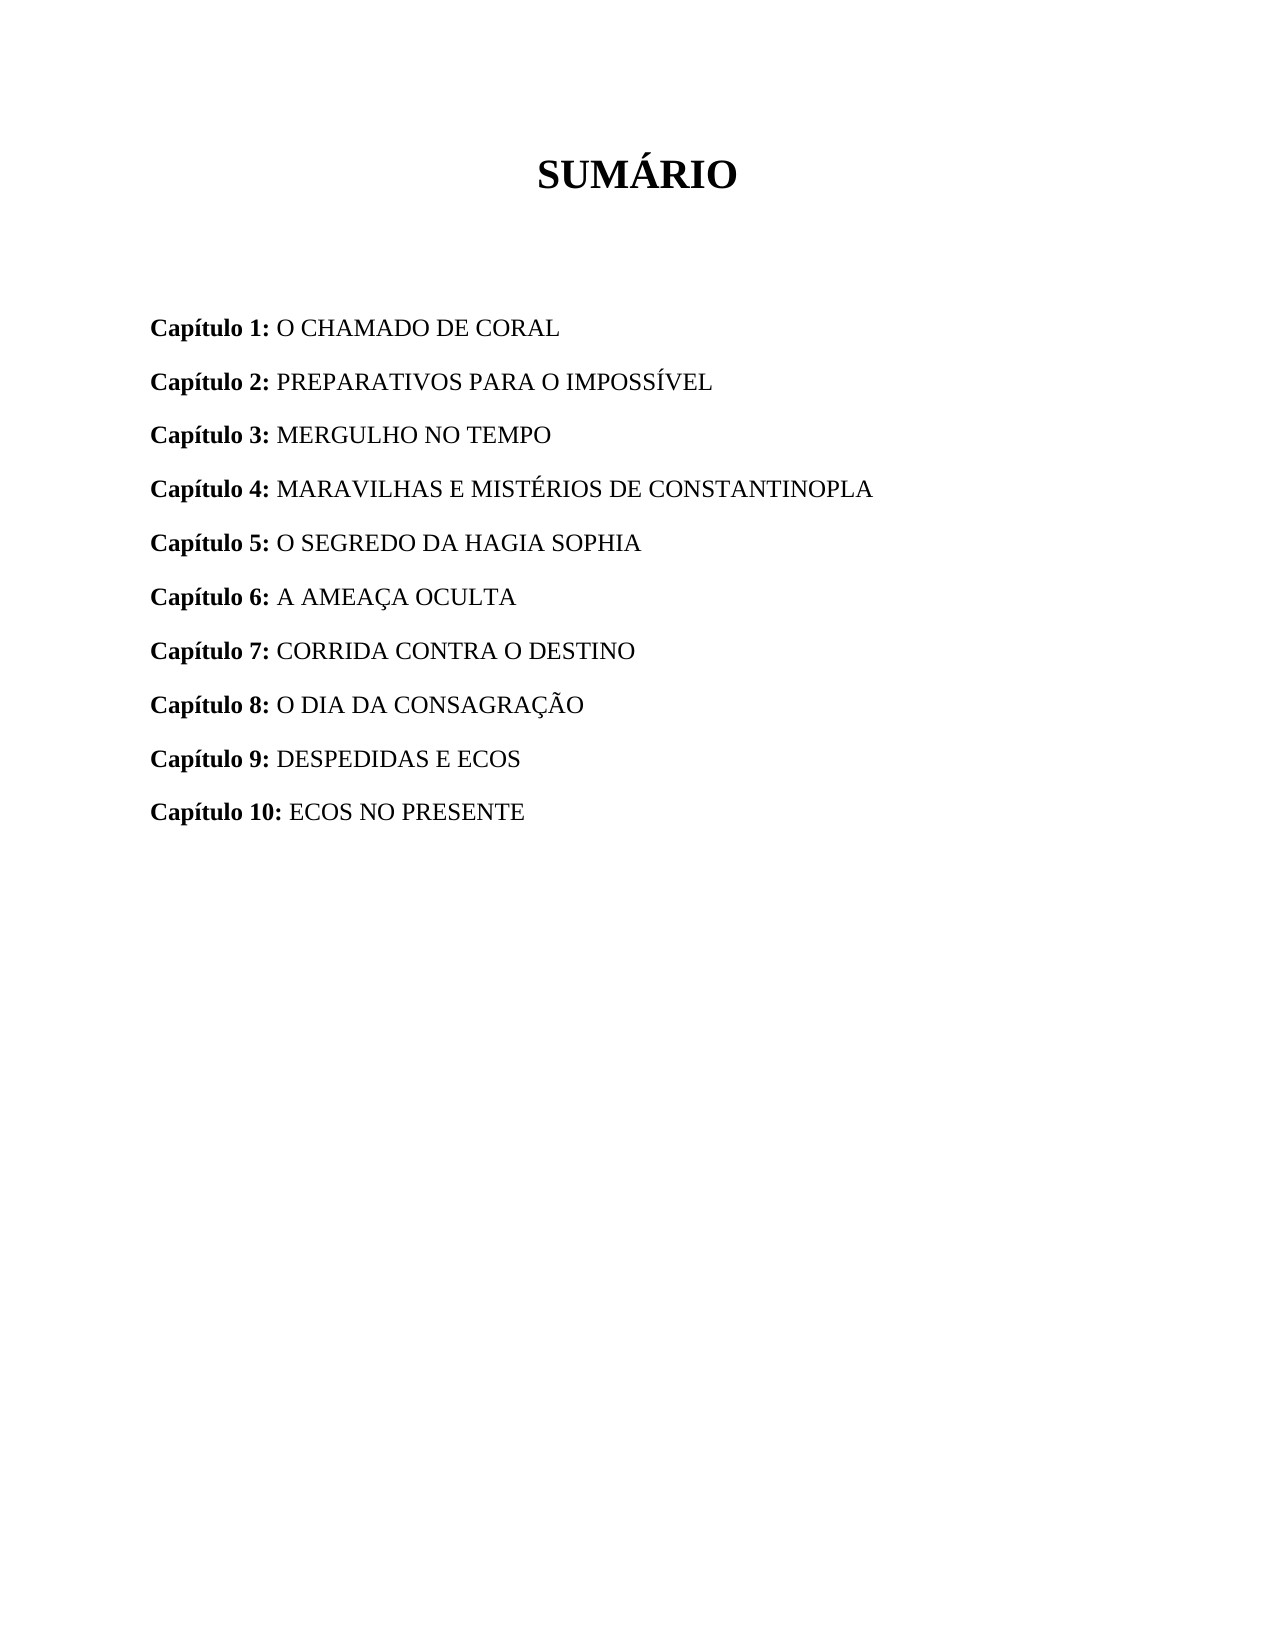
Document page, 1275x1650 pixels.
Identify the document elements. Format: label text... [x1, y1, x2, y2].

text Capítulo 1: O CHAMADO DE CORAL [150, 313, 1125, 342]
text Capítulo 4: MARAVILHAS E MISTÉRIOS DE CONSTANTINOPLA [150, 474, 1125, 503]
text Capítulo 7: CORRIDA CONTRA O DESTINO [150, 636, 1125, 665]
text Capítulo 10: ECOS NO PRESENTE [150, 797, 1125, 826]
text Capítulo 9: DESPEDIDAS E ECOS [150, 744, 1125, 772]
text Capítulo 8: O DIA DA CONSAGRAÇÃO [150, 690, 1125, 718]
text Capítulo 3: MERGULHO NO TEMPO [150, 421, 1125, 449]
text Capítulo 5: O SEGREDO DA HAGIA SOPHIA [150, 528, 1125, 557]
text Capítulo 2: PREPARATIVOS PARA O IMPOSSÍVEL [150, 367, 1125, 395]
text SUMÁRIO [150, 150, 1125, 198]
text Capítulo 6: A AMEAÇA OCULTA [150, 582, 1125, 611]
